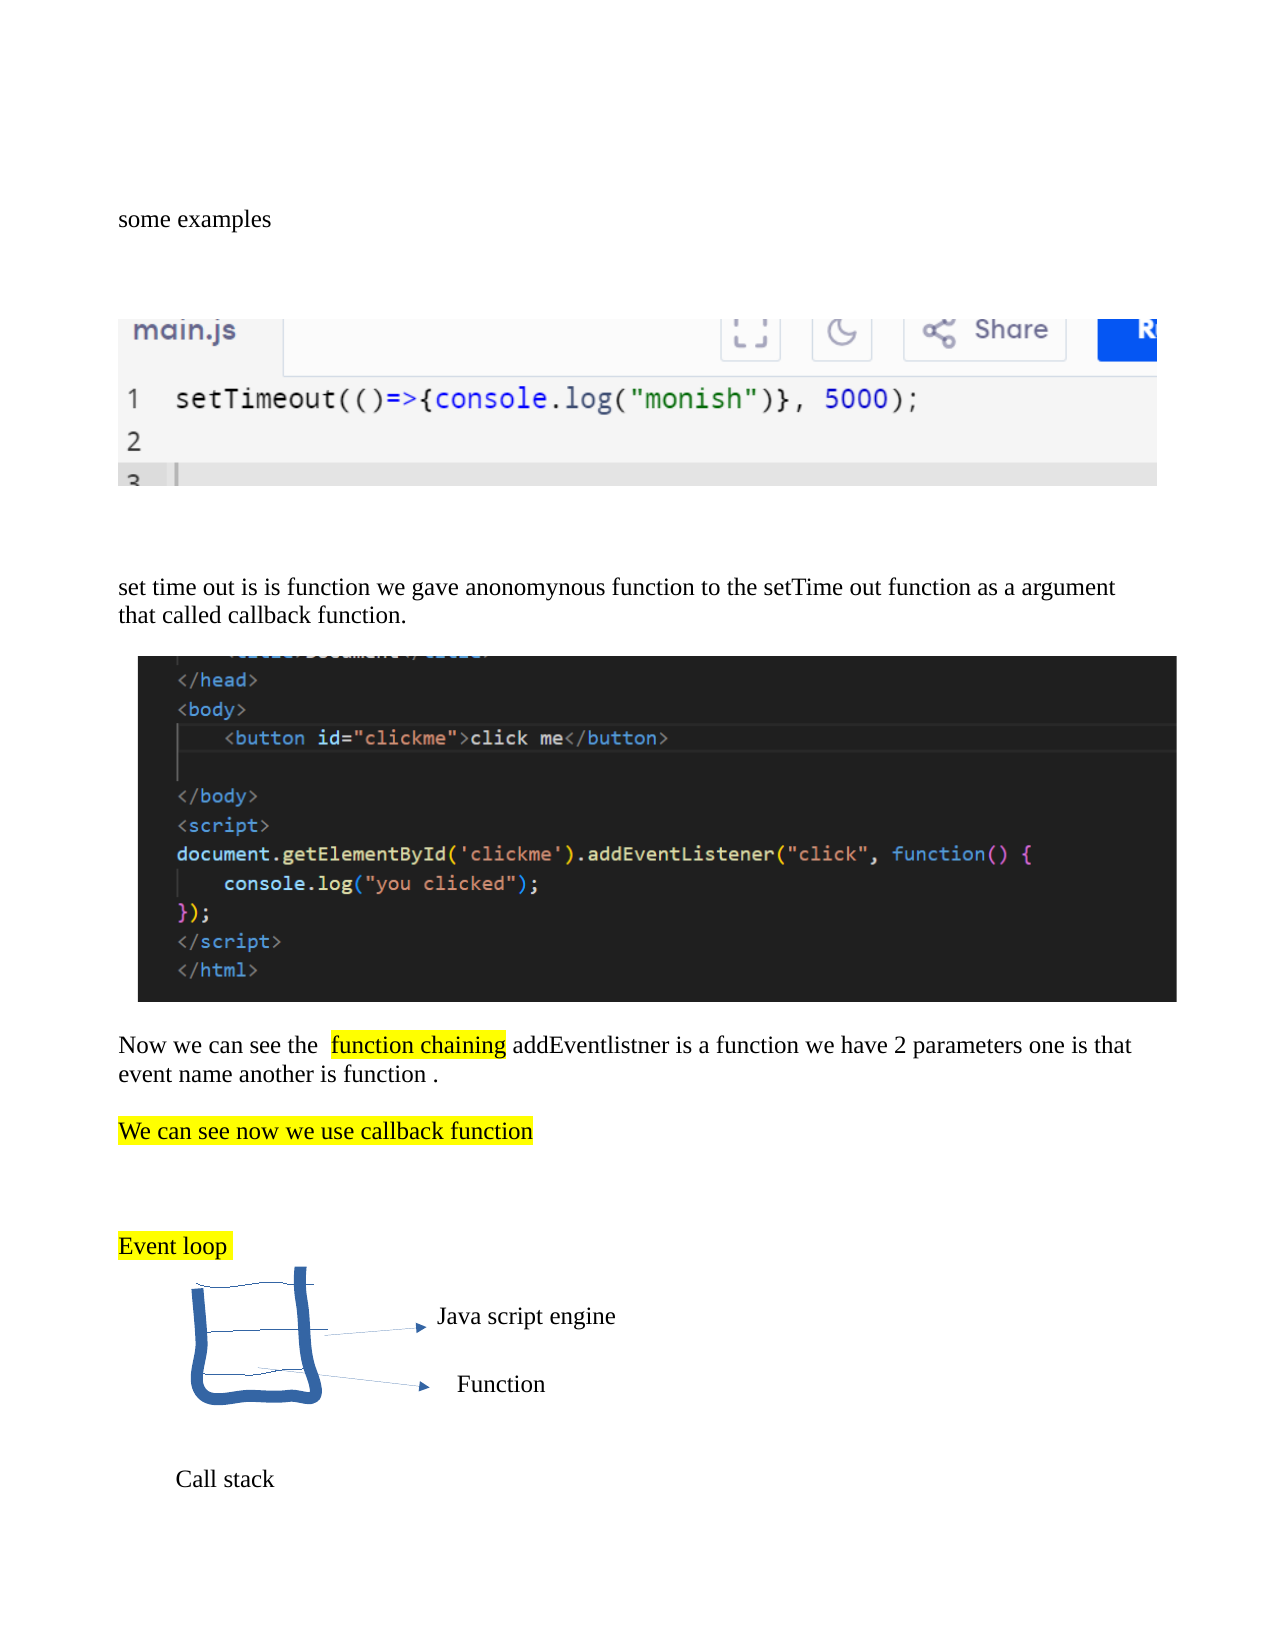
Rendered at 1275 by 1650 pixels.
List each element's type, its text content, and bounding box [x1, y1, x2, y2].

picture [137, 656, 1177, 1002]
text Event loop [118, 1231, 1157, 1260]
text some examples [118, 204, 1157, 233]
text Now we can see the function chaining addEventlistner is a function we have 2 parameters one is that event name another is function . [118, 1030, 1157, 1088]
text set time out is is function we gave anonomynous function to the setTime out function as a argument that called callback function. [118, 572, 1157, 629]
text We can see now we use callback function [118, 1116, 1157, 1145]
picture [118, 319, 1157, 486]
